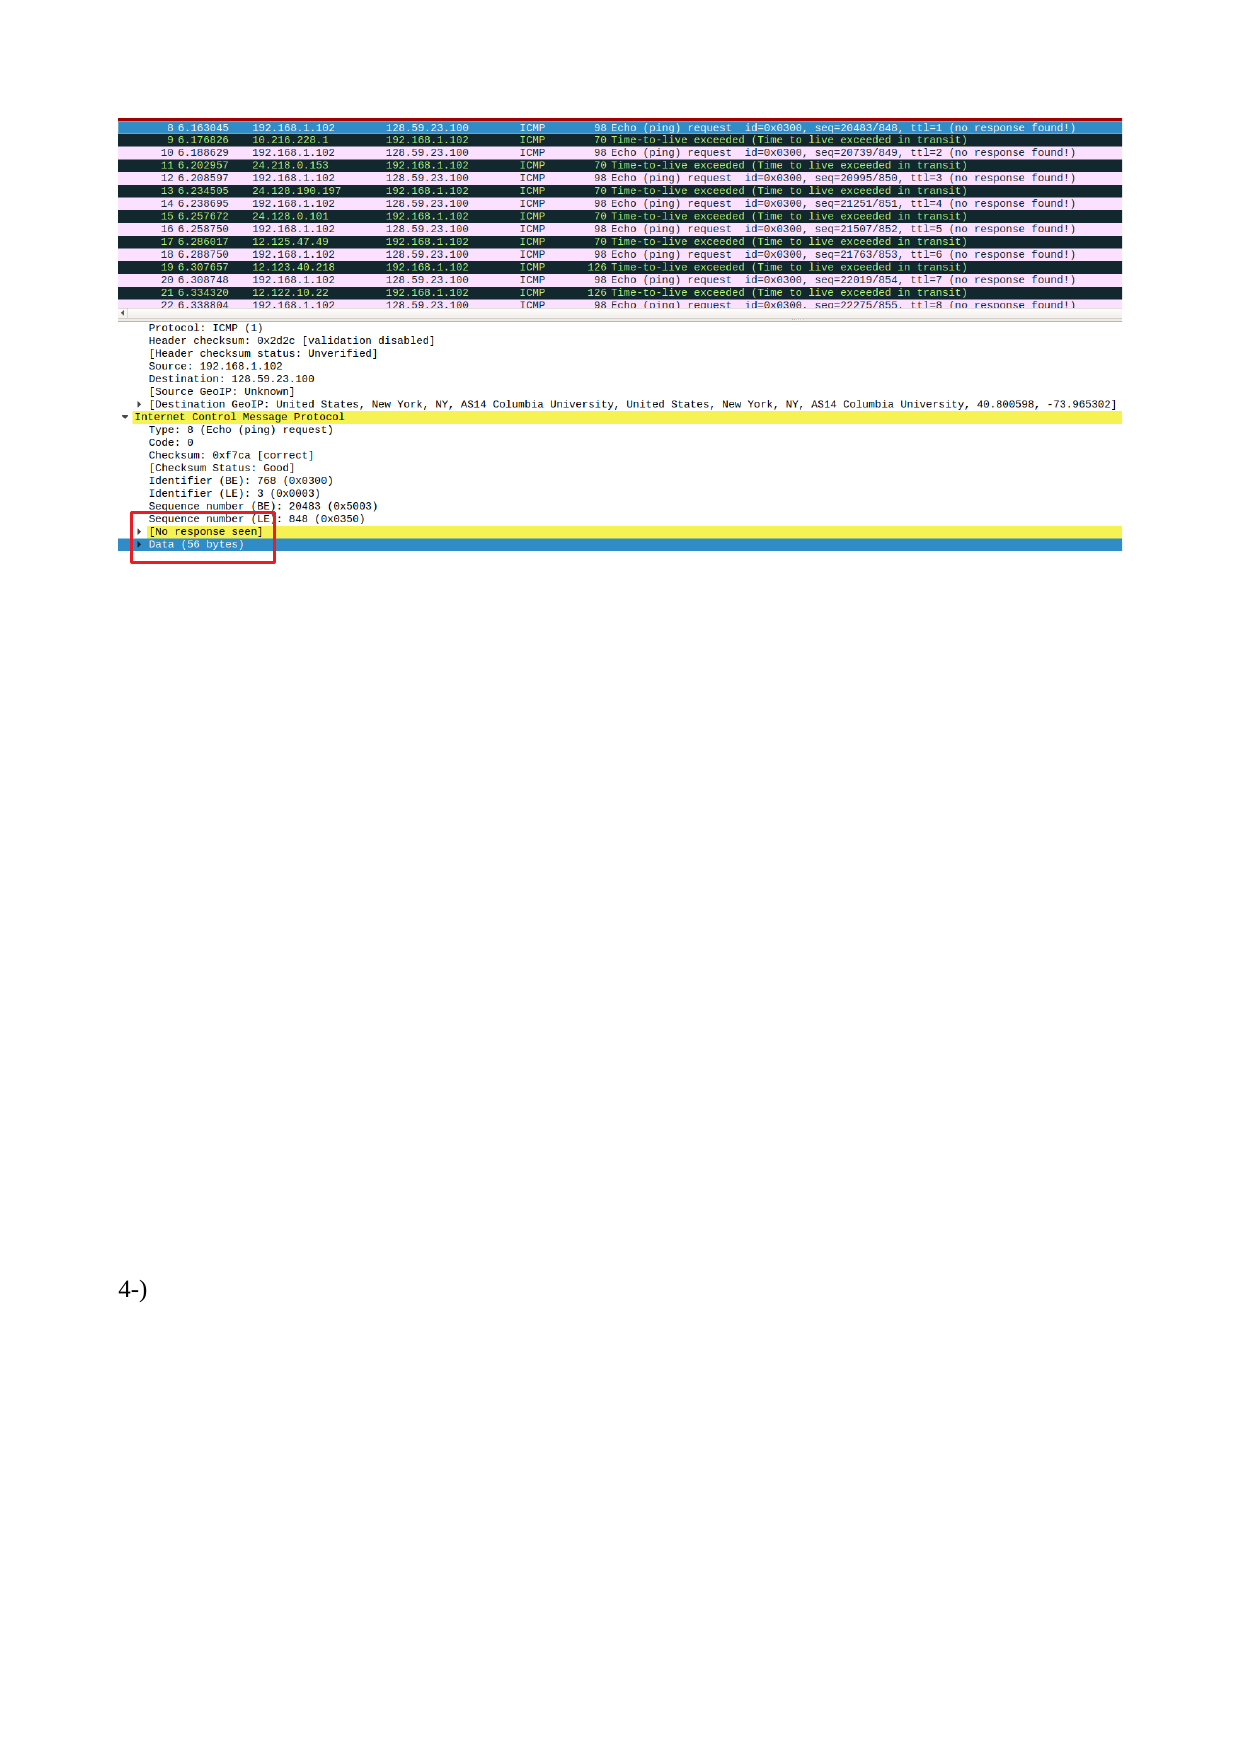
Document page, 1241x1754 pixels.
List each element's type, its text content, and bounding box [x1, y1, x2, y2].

picture [133, 514, 273, 555]
picture [118, 118, 1123, 555]
text 4-) [118, 1274, 1122, 1302]
